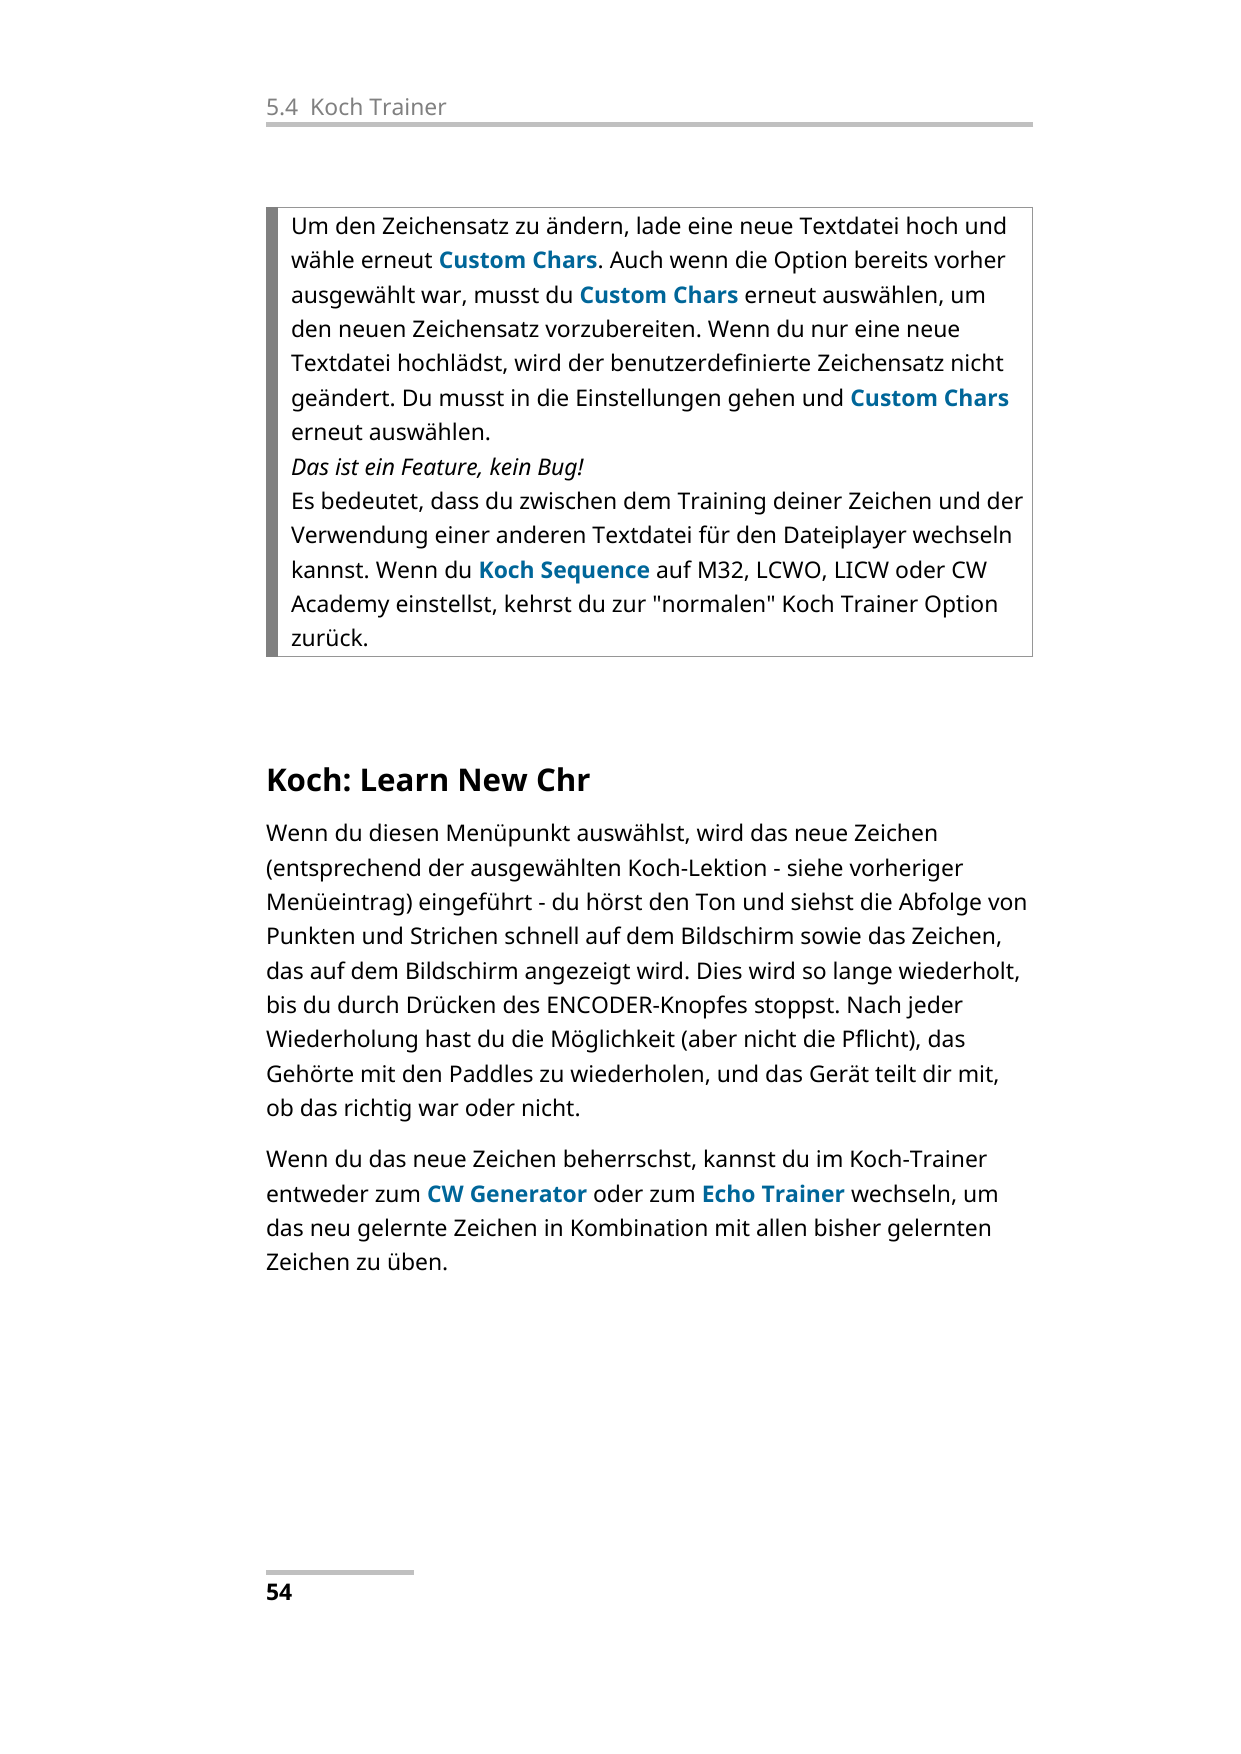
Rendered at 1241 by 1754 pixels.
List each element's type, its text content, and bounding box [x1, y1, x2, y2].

subtitle Koch: Learn New Chr [266, 756, 1033, 800]
text Wenn du diesen Menüpunkt auswählst, wird das neue Zeichen (entsprechend der ausgewählten Koch-Lektion - siehe vorheriger Menüeintrag) eingeführt - du hörst den Ton und siehst die Abfolge von Punkten und Strichen schnell auf dem Bildschirm sowie das Zeichen, das auf dem Bildschirm angezeigt wird. Dies wird so lange wiederholt, bis du durch Drücken des ENCODER-Knopfes stoppst. Nach jeder Wiederholung hast du die Möglichkeit (aber nicht die Pflicht), das Gehörte mit den Paddles zu wiederholen, und das Gerät teilt dir mit, ob das richtig war oder nicht. [266, 817, 1033, 1123]
text Wenn du das neue Zeichen beherrschst, kannst du im Koch-Trainer entweder zum CW Generator oder zum Echo Trainer wechseln, um das neu gelernte Zeichen in Kombination mit allen bisher gelernten Zeichen zu üben. [266, 1143, 1033, 1277]
text Um den Zeichensatz zu ändern, lade eine neue Textdatei hoch und wähle erneut Custom Chars. Auch wenn die Option bereits vorher ausgewählt war, musst du Custom Chars erneut auswählen, um den neuen Zeichensatz vorzubereiten. Wenn du nur eine neue Textdatei hochlädst, wird der benutzerdefinierte Zeichensatz nicht geändert. Du musst in die Einstellungen gehen und Custom Chars erneut auswählen. Das ist ein Feature, kein Bug! Es bedeutet, dass du zwischen dem Training deiner Zeichen und der Verwendung einer anderen Textdatei für den Dateiplayer wechseln kannst. Wenn du Koch Sequence auf M32, LCWO, LICW oder CW Academy einstellst, kehrst du zur "normalen" Koch Trainer Option zurück. [278, 208, 1032, 656]
